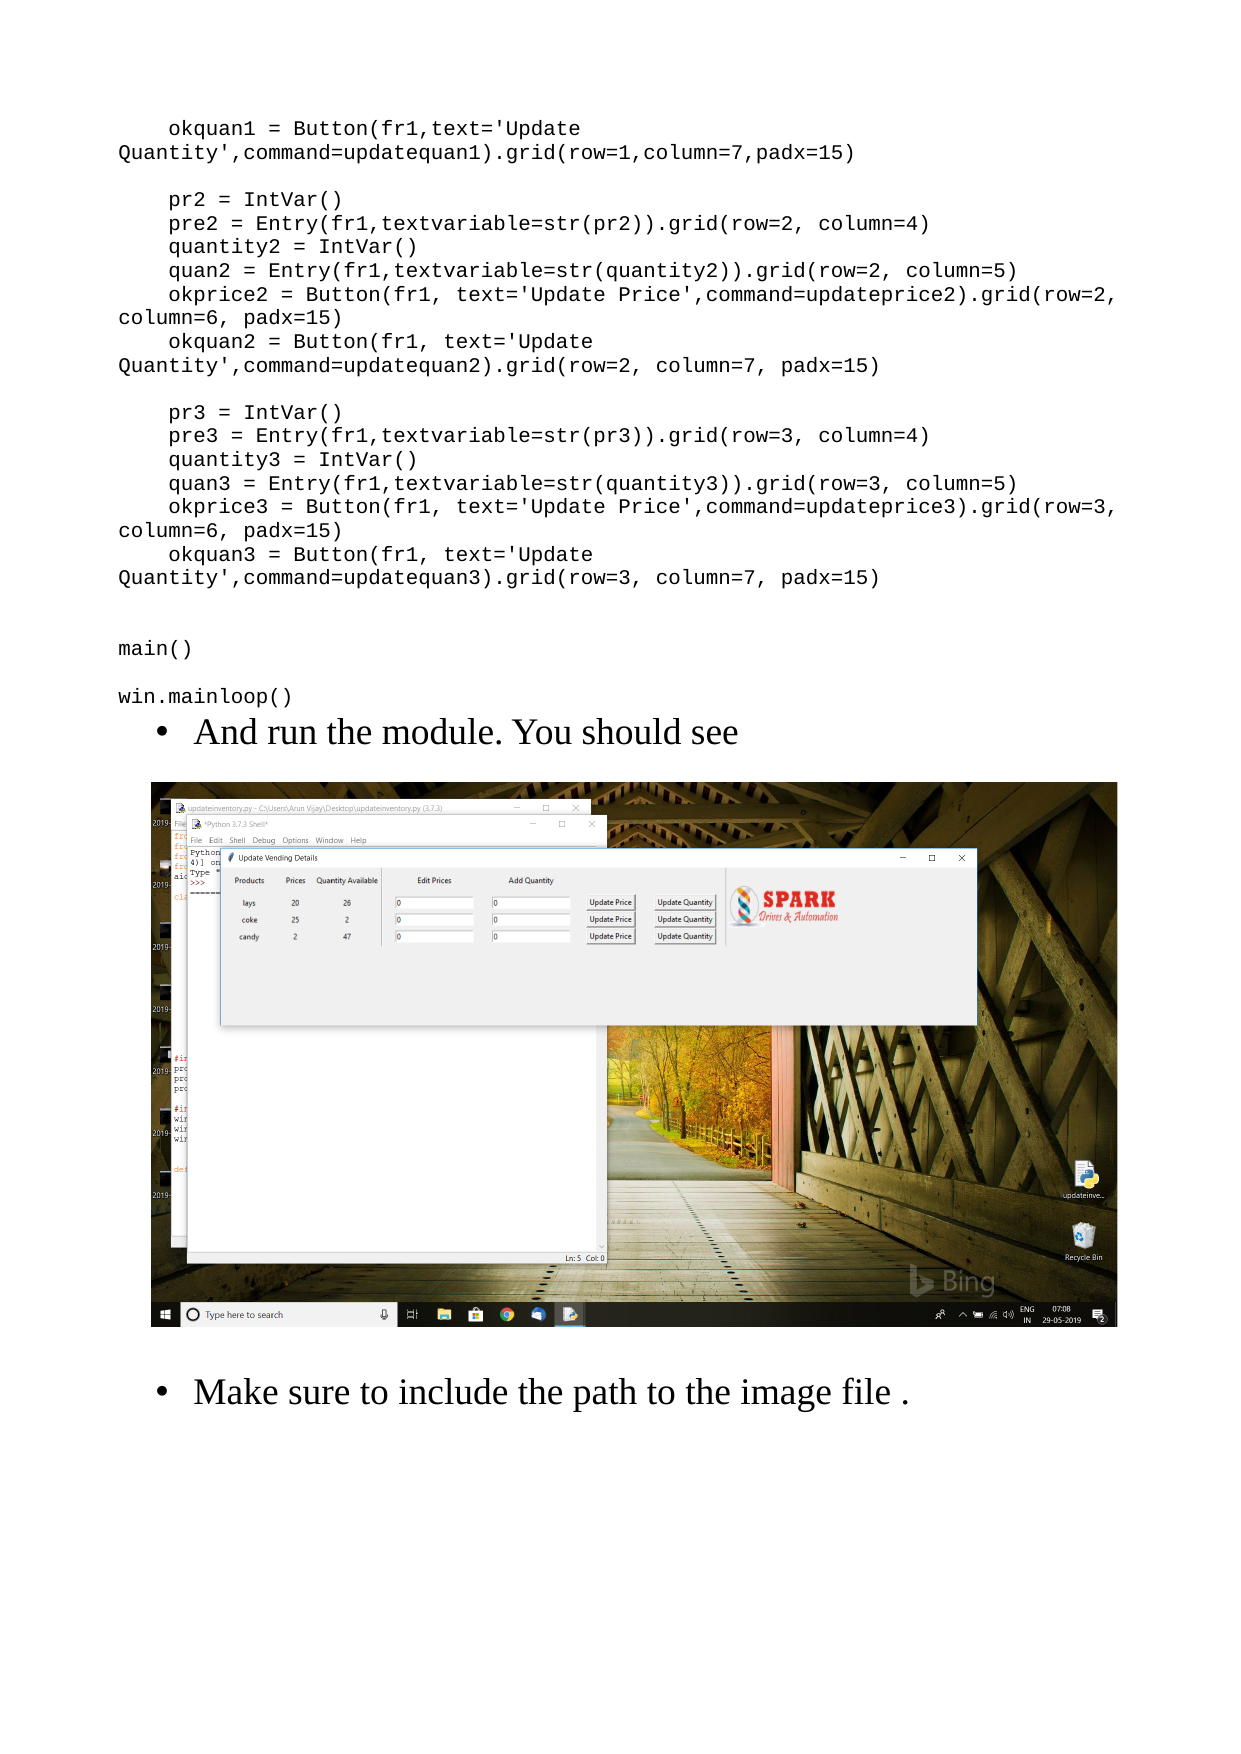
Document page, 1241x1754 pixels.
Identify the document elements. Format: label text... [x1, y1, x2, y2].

list And run the module. You should see [156, 709, 1122, 752]
text quan2 = Entry(fr1,textvariable=str(quantity2)).grid(row=2, column=5) [118, 260, 1122, 284]
text pr3 = IntVar() [118, 402, 1122, 426]
text okprice3 = Button(fr1, text='Update Price',command=updateprice3).grid(row=3, column=6, padx=15) [118, 496, 1122, 544]
text okprice2 = Button(fr1, text='Update Price',command=updateprice2).grid(row=2, column=6, padx=15) [118, 284, 1122, 331]
list Make sure to include the path to the image file . [156, 1369, 1122, 1412]
text quan3 = Entry(fr1,textvariable=str(quantity3)).grid(row=3, column=5) [118, 473, 1122, 496]
picture [151, 782, 1118, 1327]
text pre2 = Entry(fr1,textvariable=str(pr2)).grid(row=2, column=4) [118, 213, 1122, 236]
text quantity3 = IntVar() [118, 449, 1122, 473]
text pr2 = IntVar() [118, 189, 1122, 213]
text okquan2 = Button(fr1, text='Update Quantity',command=updatequan2).grid(row=2, column=7, padx=15) [118, 331, 1122, 378]
text win.mainloop() [118, 686, 1122, 709]
text main() [118, 638, 1122, 662]
text pre3 = Entry(fr1,textvariable=str(pr3)).grid(row=3, column=4) [118, 426, 1122, 449]
text quantity2 = IntVar() [118, 236, 1122, 260]
text okquan1 = Button(fr1,text='Update Quantity',command=updatequan1).grid(row=1,column=7,padx=15) [118, 118, 1122, 165]
text okquan3 = Button(fr1, text='Update Quantity',command=updatequan3).grid(row=3, column=7, padx=15) [118, 544, 1122, 591]
